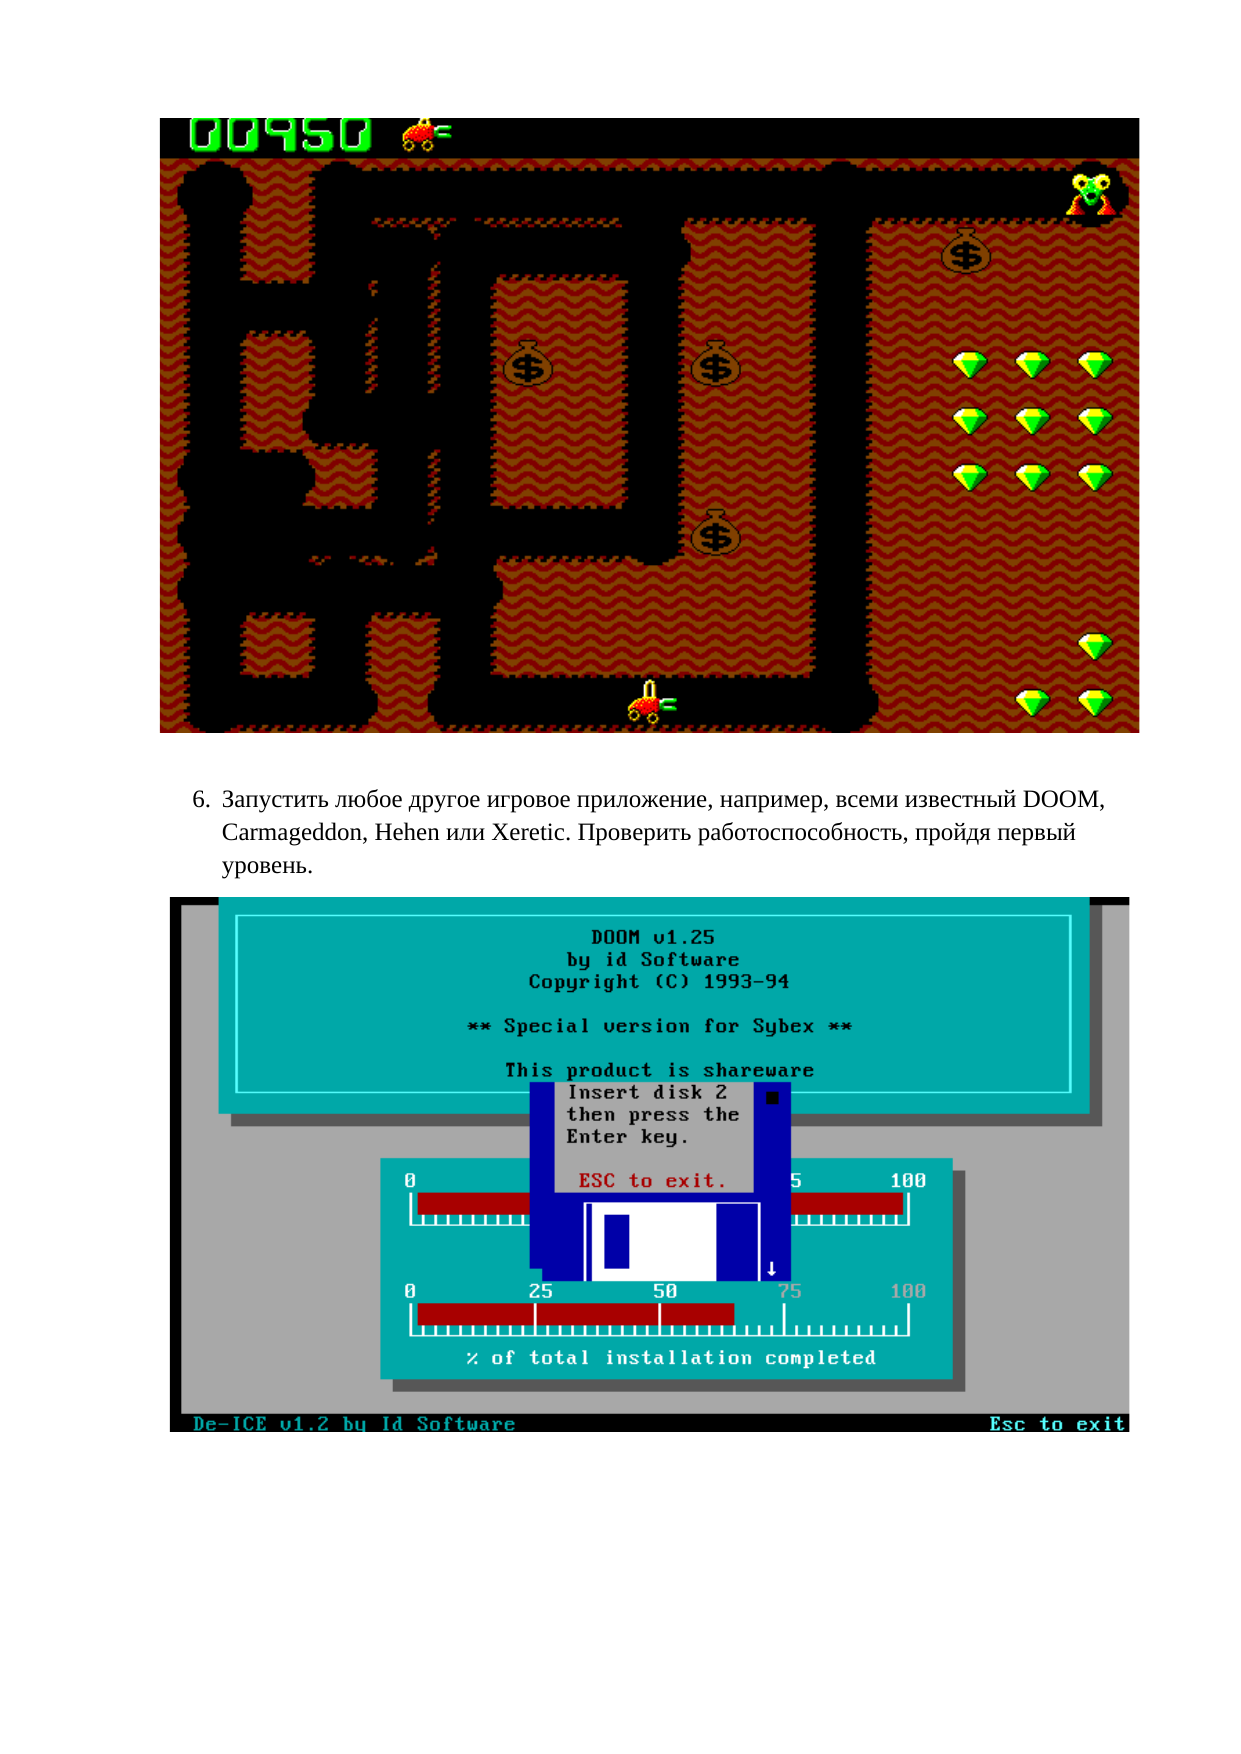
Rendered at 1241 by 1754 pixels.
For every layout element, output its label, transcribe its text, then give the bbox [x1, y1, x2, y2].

picture [169, 897, 1130, 1432]
picture [159, 118, 1140, 733]
list Запустить любое другое игровое приложение, например, всеми известный DOOM, Carmageddon, Hehen или Xeretic. Проверить работоспособность, пройдя первый уровень. [192, 784, 1152, 879]
